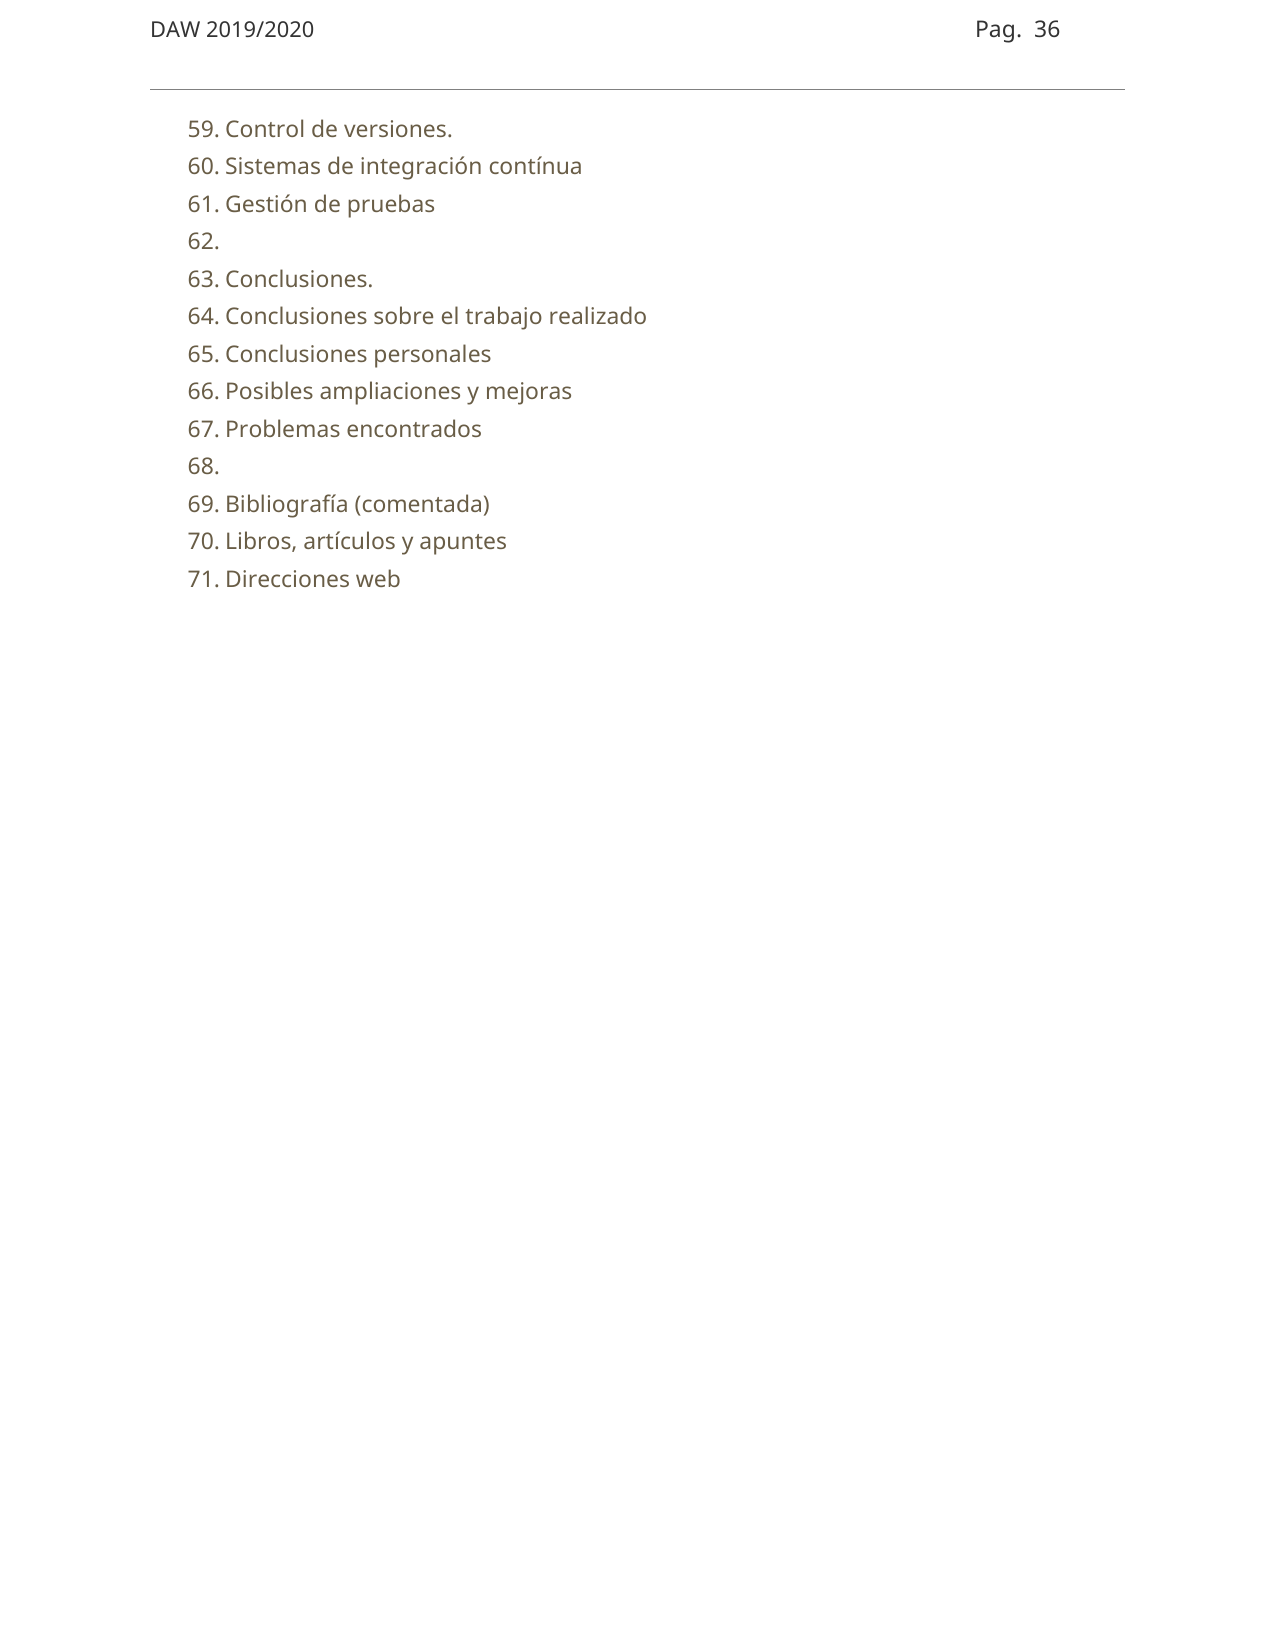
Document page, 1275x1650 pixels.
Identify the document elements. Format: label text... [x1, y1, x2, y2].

list Libros, artículos y apuntes [187, 525, 1125, 556]
list Sistemas de integración contínua [187, 150, 1125, 181]
list Direcciones web [187, 562, 1125, 594]
list Conclusiones sobre el trabajo realizado [187, 300, 1125, 331]
list Control de versiones. [187, 112, 1125, 144]
list Posibles ampliaciones y mejoras [187, 375, 1125, 406]
list Conclusiones. [187, 262, 1125, 294]
list Bibliografía (comentada) [187, 487, 1125, 519]
list Gestión de pruebas [187, 187, 1125, 219]
list Conclusiones personales [187, 337, 1125, 369]
list Problemas encontrados [187, 412, 1125, 444]
